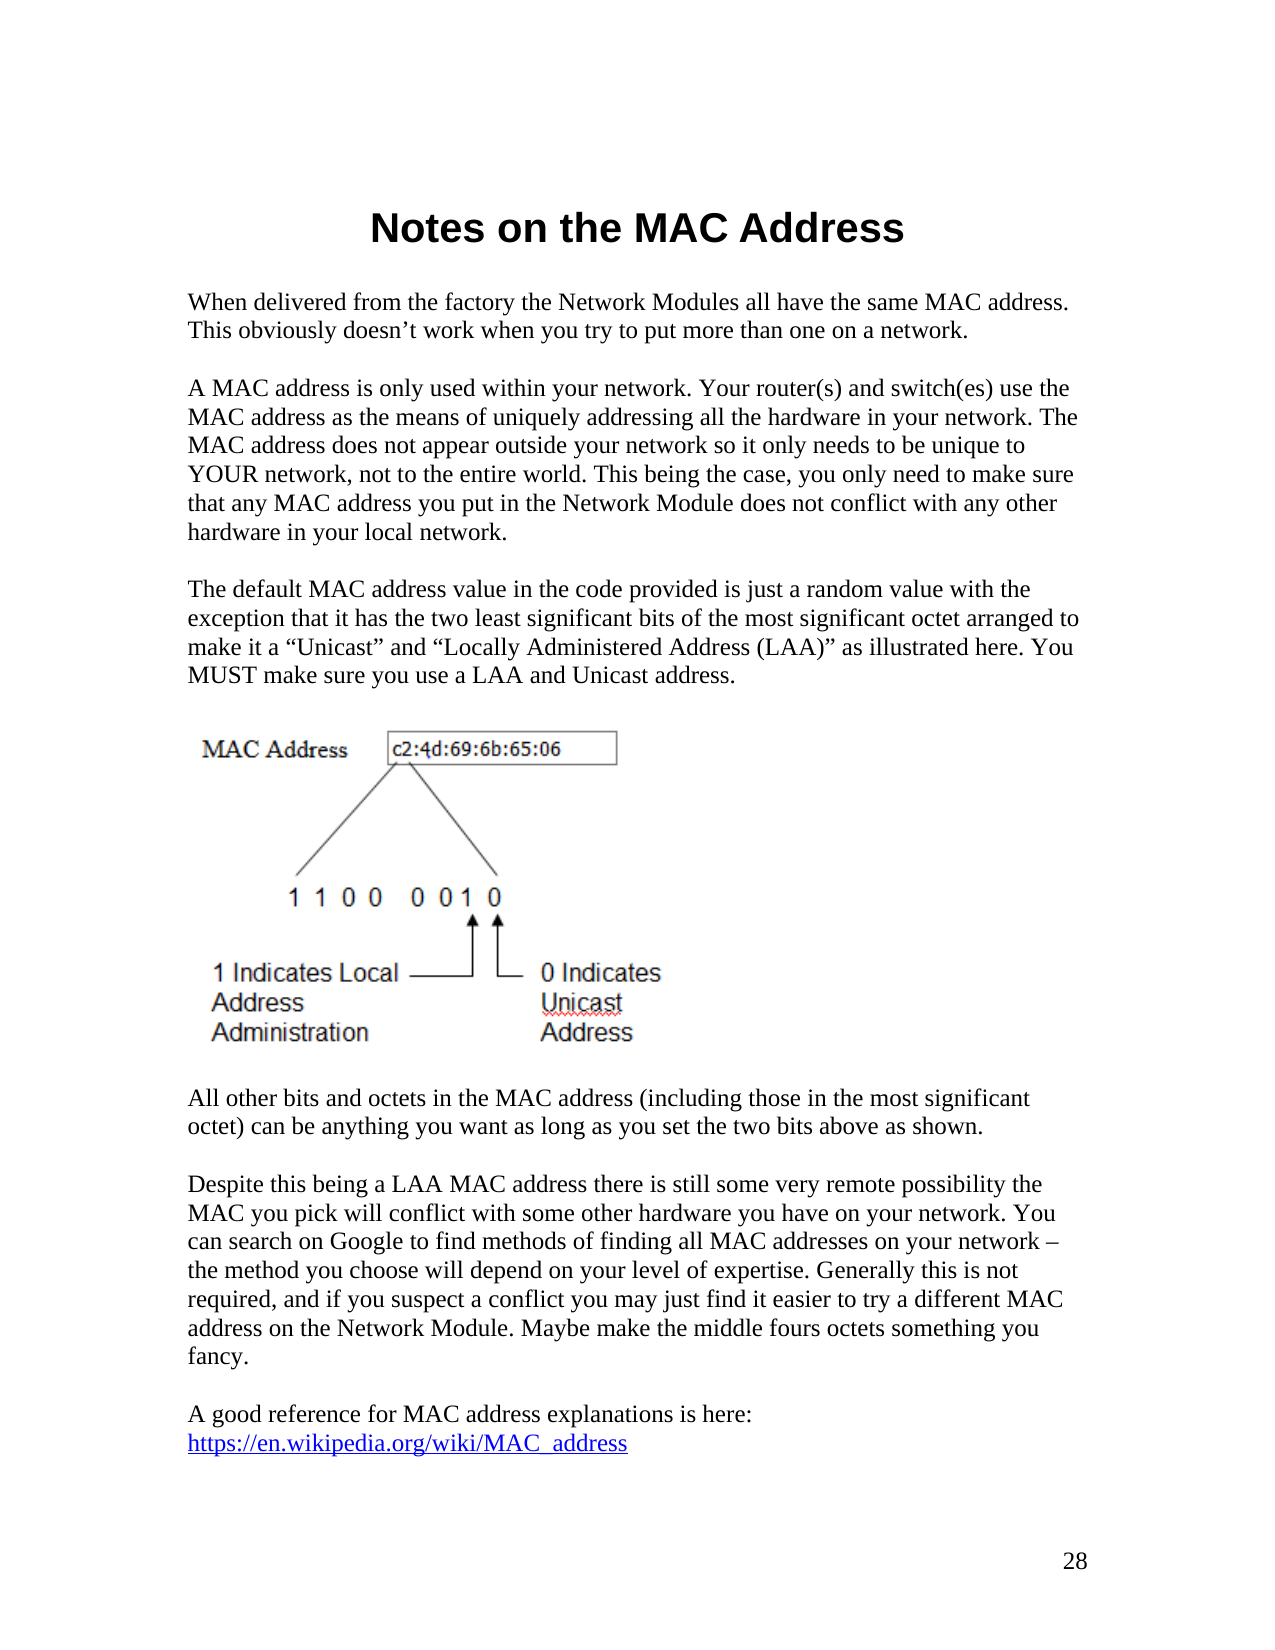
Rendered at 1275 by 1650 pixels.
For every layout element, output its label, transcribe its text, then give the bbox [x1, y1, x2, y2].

text A MAC address is only used within your network. Your router(s) and switch(es) use the MAC address as the means of uniquely addressing all the hardware in your network. The MAC address does not appear outside your network so it only needs to be unique to YOUR network, not to the entire world. This being the case, you only need to make sure that any MAC address you put in the Network Module does not conflict with any other hardware in your local network. [187, 373, 1087, 545]
text All other bits and octets in the MAC address (including those in the most significant octet) can be anything you want as long as you set the two bits above as shown. [187, 1083, 1087, 1140]
picture [187, 717, 682, 1054]
text Despite this being a LAA MAC address there is still some very remote possibility the MAC you pick will conflict with some other hardware you have on your network. You can search on Google to find methods of finding all MAC addresses on your network – the method you choose will depend on your level of expertise. Generally this is not required, and if you suspect a conflict you may just find it easier to try a different MAC address on the Network Module. Maybe make the middle fours octets something you fancy. [187, 1169, 1087, 1370]
text A good reference for MAC address explanations is here: [187, 1399, 1087, 1428]
subtitle Notes on the MAC Address [187, 204, 1087, 252]
text When delivered from the factory the Network Modules all have the same MAC address. This obviously doesn’t work when you try to put more than one on a network. [187, 287, 1087, 344]
text The default MAC address value in the code provided is just a random value with the exception that it has the two least significant bits of the most significant octet arranged to make it a “Unicast” and “Locally Administered Address (LAA)” as illustrated here. You MUST make sure you use a LAA and Unicast address. [187, 574, 1087, 689]
text https://en.wikipedia.org/wiki/MAC_address [187, 1428, 1087, 1456]
